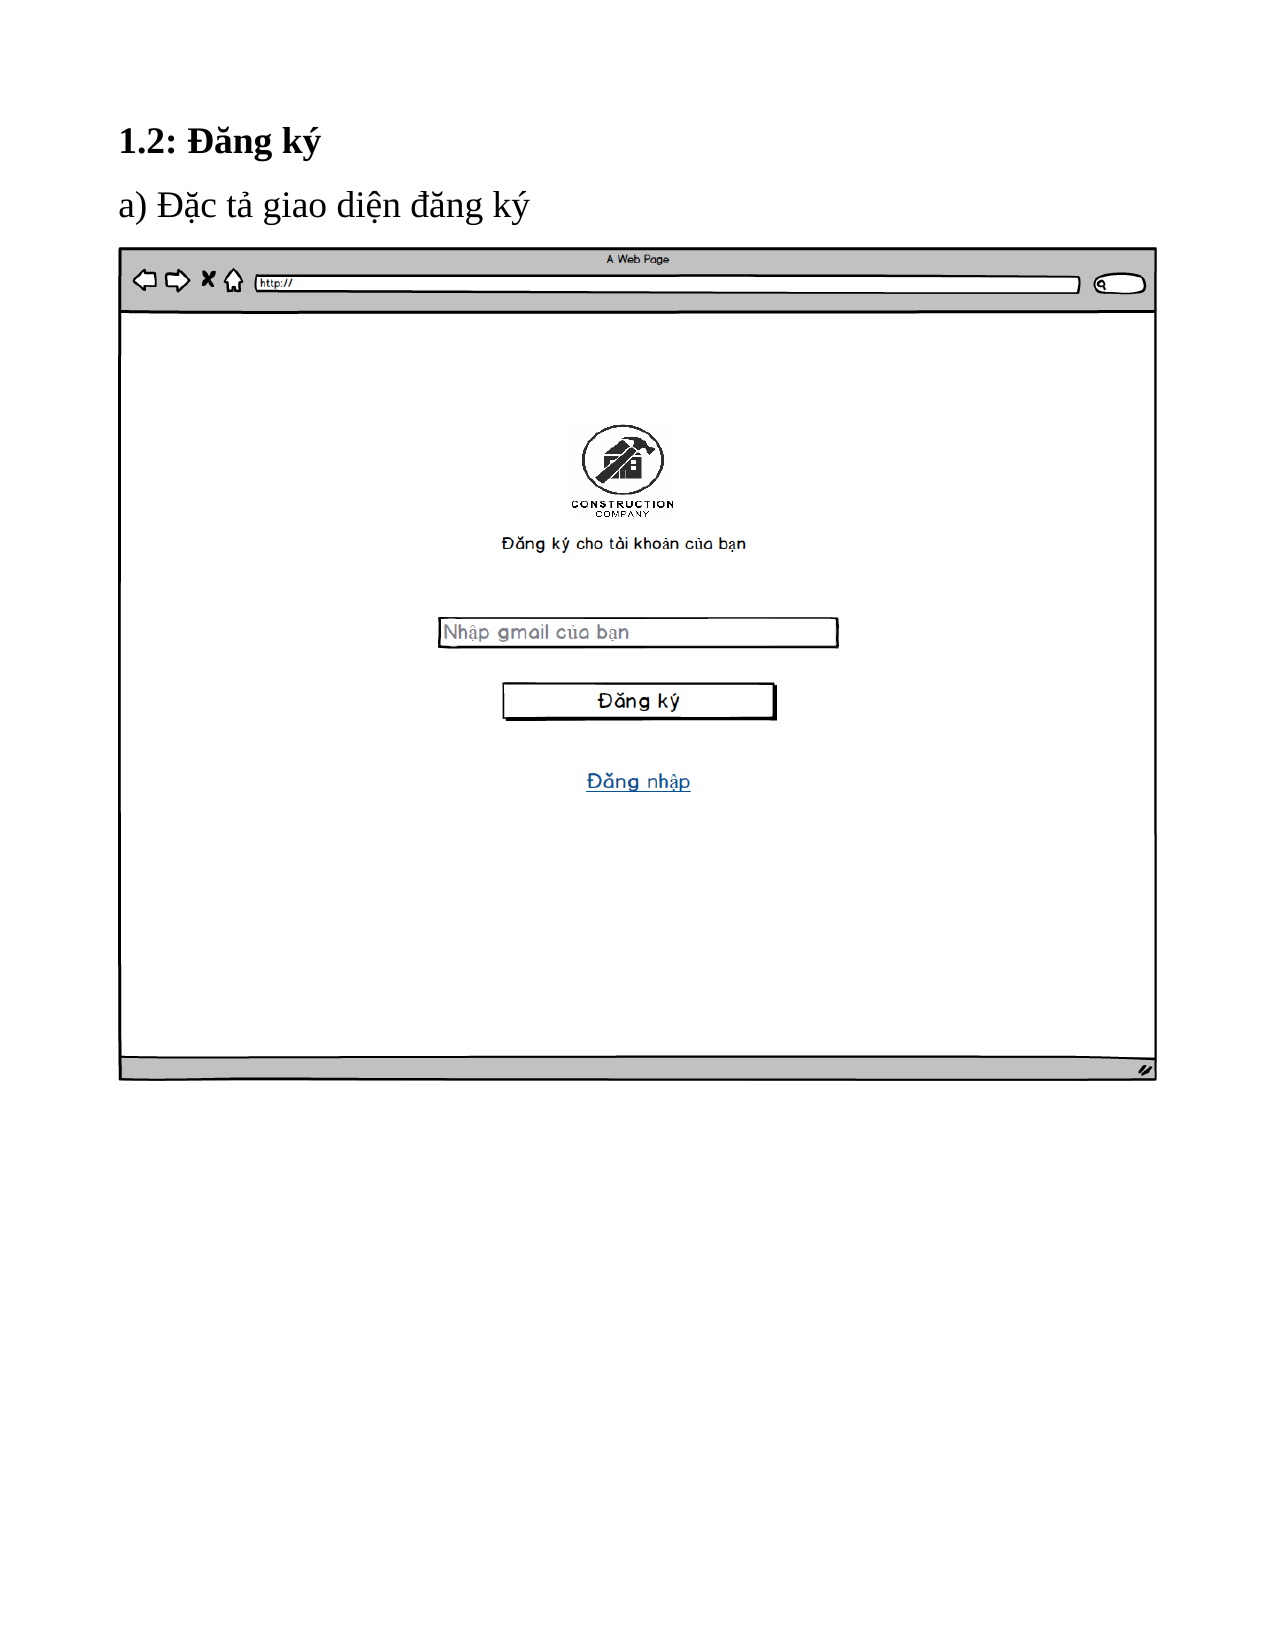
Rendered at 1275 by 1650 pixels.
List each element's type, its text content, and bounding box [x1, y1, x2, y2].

text a) Đặc tả giao diện đăng ký [118, 183, 1157, 226]
picture [118, 247, 1157, 1081]
text 1.2: Đăng ký [118, 118, 1157, 161]
